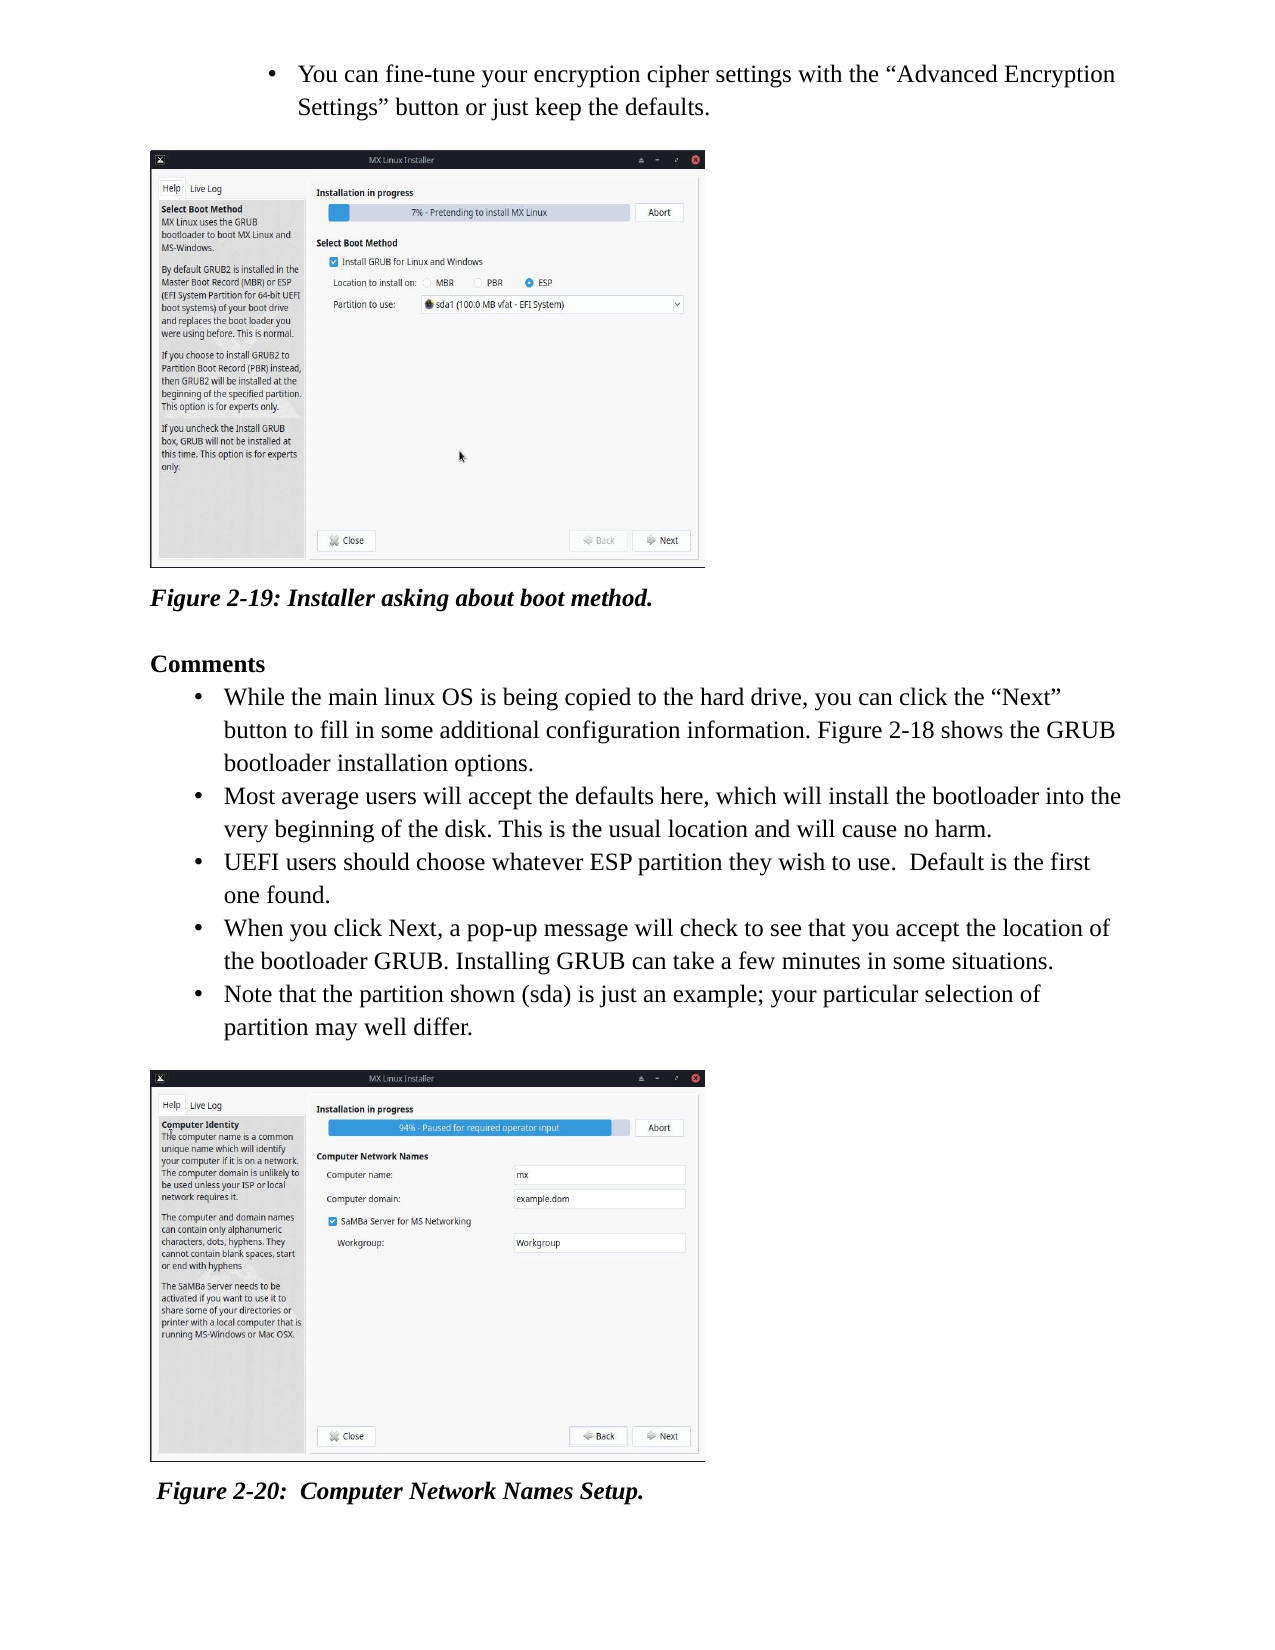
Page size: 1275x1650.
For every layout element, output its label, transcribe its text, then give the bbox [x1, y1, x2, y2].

text Comments [150, 649, 1125, 677]
list Most average users will accept the defaults here, which will install the bootloader into the very beginning of the disk. This is the usual location and will cause no harm. [194, 781, 1125, 842]
picture [150, 150, 705, 568]
list While the main linux OS is being copied to the hard drive, you can click the “Next” button to fill in some additional configuration information. Figure 2-18 shows the GRUB bootloader installation options. [194, 682, 1125, 776]
list When you click Next, a pop-up message will check to see that you accept the location of the bootloader GRUB. Installing GRUB can take a few minutes in some situations. [194, 913, 1125, 974]
list Note that the partition shown (sda) is just an example; your particular selection of partition may well differ. [194, 979, 1125, 1041]
list You can fine-tune your encryption cipher settings with the “Advanced Encryption Settings” button or just keep the defaults. [268, 59, 1125, 121]
picture [150, 1070, 705, 1462]
list UEFI users should choose whatever ESP partition they wish to use. Default is the first one found. [194, 847, 1125, 908]
text Figure 2-20: Computer Network Names Setup. [150, 1476, 1125, 1505]
text Figure 2-19: Installer asking about boot method. [150, 583, 1125, 611]
